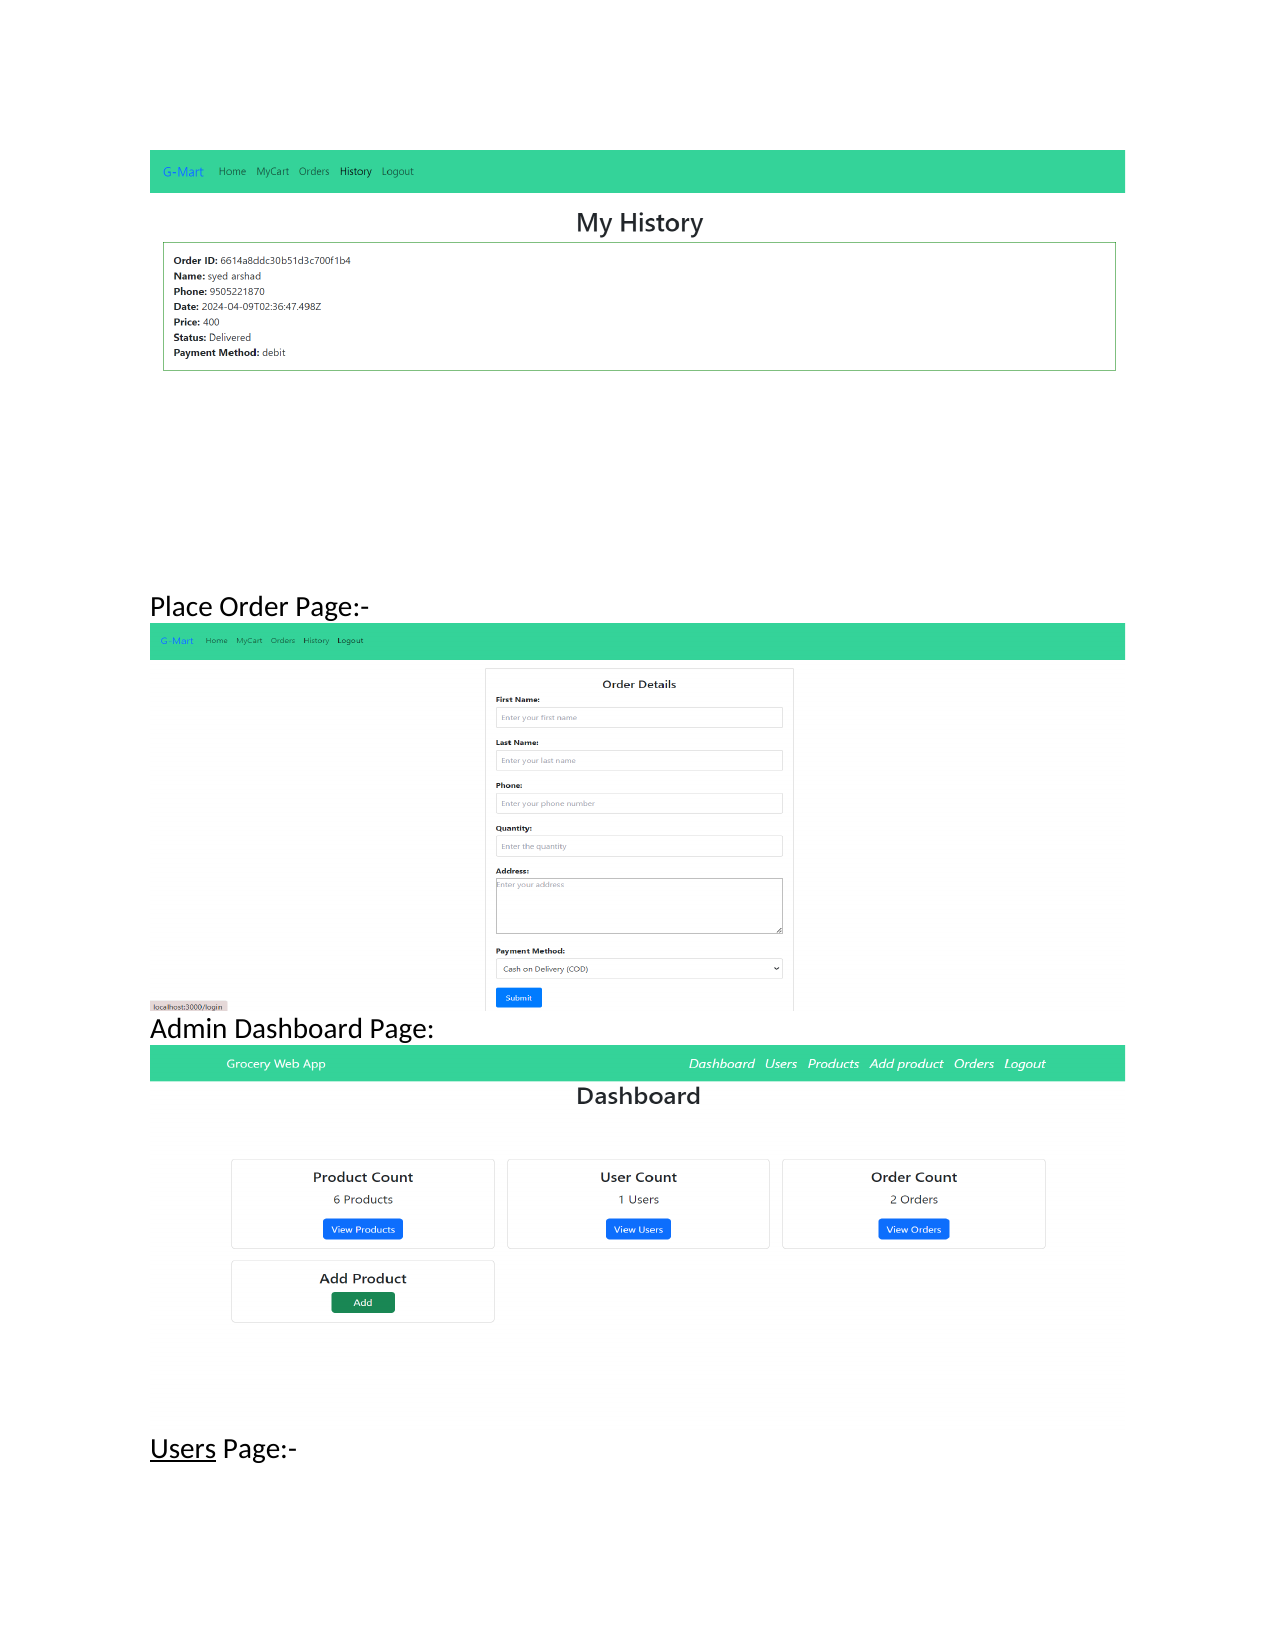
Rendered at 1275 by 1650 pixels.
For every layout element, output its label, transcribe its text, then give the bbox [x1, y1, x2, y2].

picture [150, 623, 1125, 1011]
text Users Page:- [150, 1430, 1125, 1465]
text Place Order Page:- [150, 589, 1125, 623]
text Admin Dashboard Page: [150, 1011, 1125, 1045]
picture [150, 1045, 1125, 1430]
picture [150, 150, 1125, 589]
